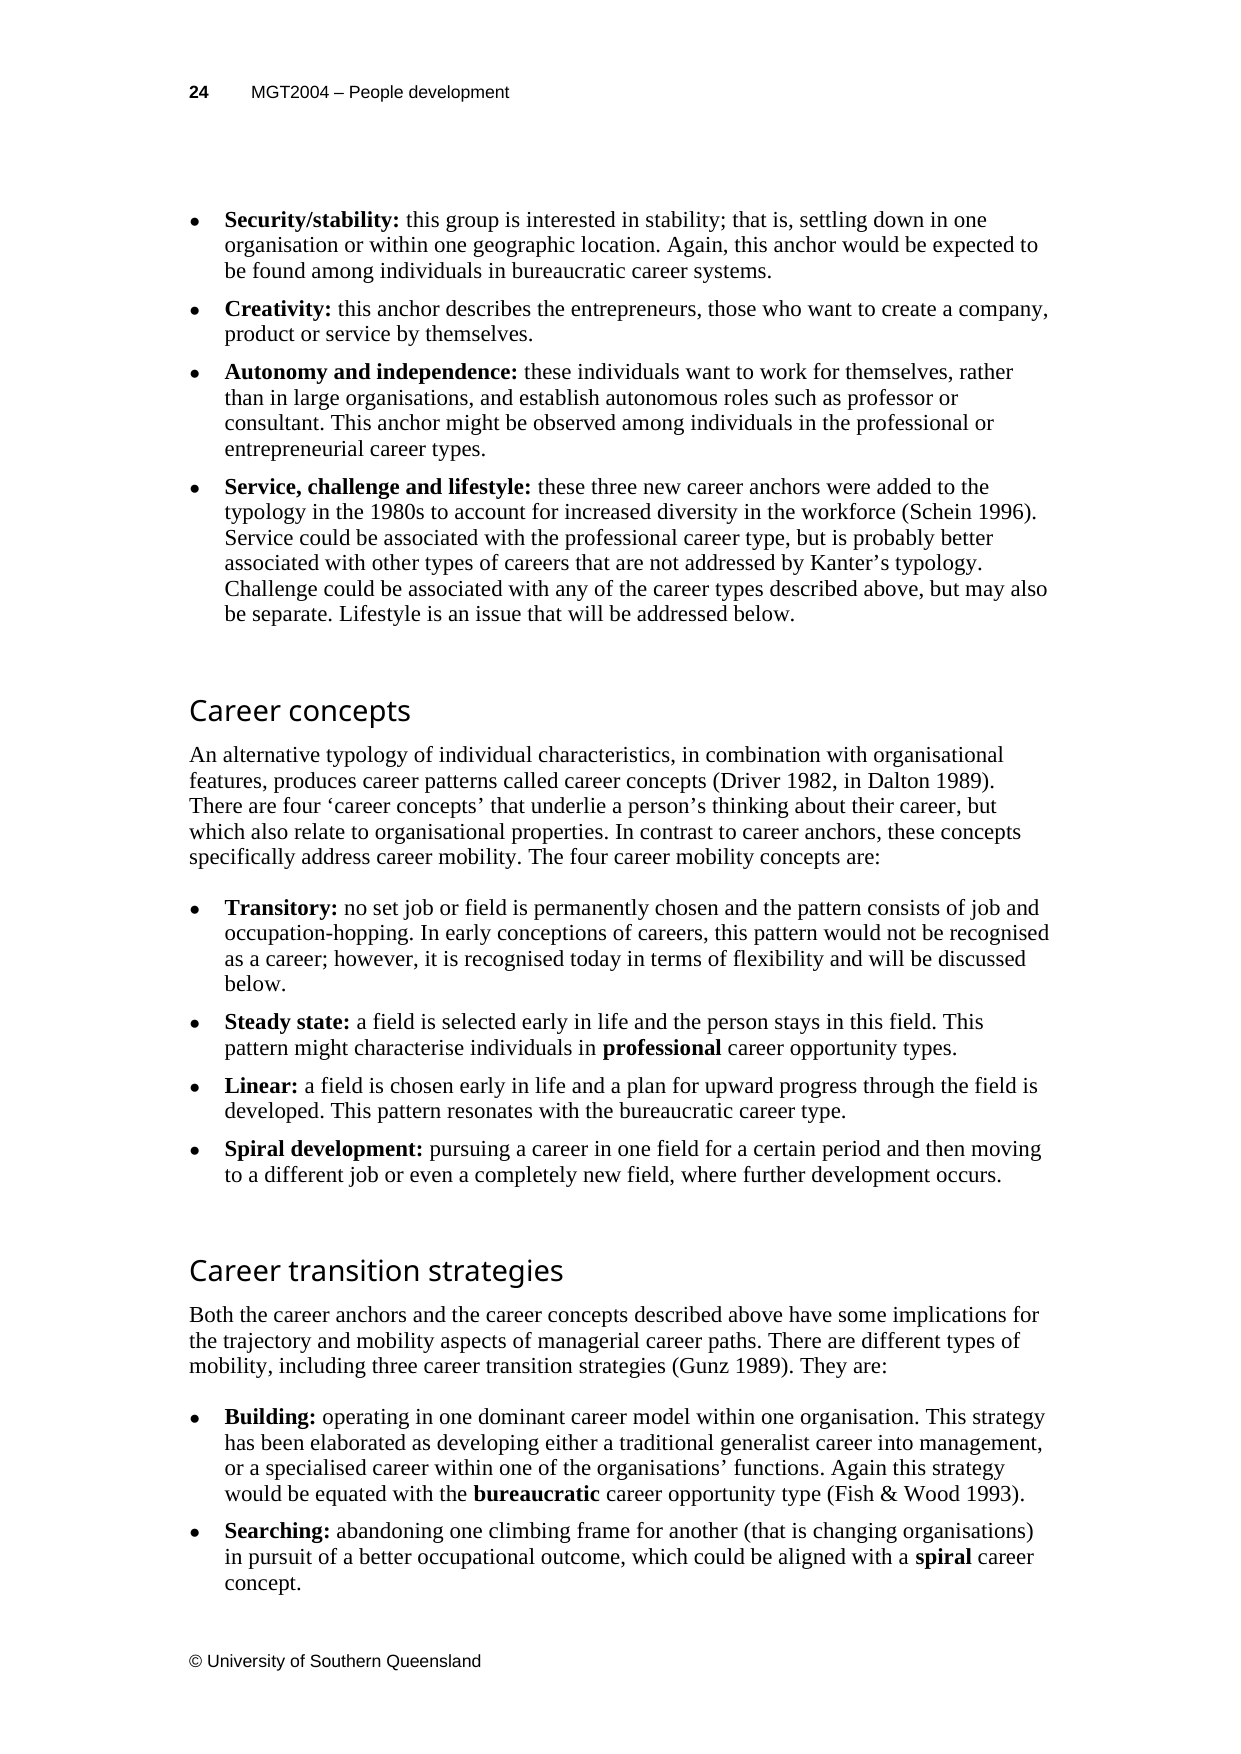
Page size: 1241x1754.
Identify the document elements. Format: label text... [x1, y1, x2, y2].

list Building: operating in one dominant career model within one organisation. This strategy has been elaborated as developing either a traditional generalist career into management, or a specialised career within one of the organisations’ functions. Again this strategy would be equated with the bureaucratic career opportunity type (Fish & Wood 1993). [189, 1404, 1051, 1506]
text An alternative typology of individual characteristics, in combination with organisational features, produces career patterns called career concepts (Driver 1982, in Dalton 1989). There are four ‘career concepts’ that underlie a person’s thinking about their career, but which also relate to organisational properties. In contrast to career anchors, these concepts specifically address career mobility. The four career mobility concepts are: [189, 742, 1051, 870]
list Security/stability: this group is interested in stability; that is, settling down in one organisation or within one geographic location. Again, this anchor would be expected to be found among individuals in bureaucratic career systems. [189, 207, 1051, 283]
list Creativity: this anchor describes the entrepreneurs, those who want to create a company, product or service by themselves. [189, 296, 1051, 347]
list Searching: abandoning one climbing frame for another (that is changing organisations) in pursuit of a better occupational outcome, which could be aligned with a spiral career concept. [189, 1518, 1051, 1595]
list Spiral development: pursuing a career in one field for a certain period and then moving to a different job or even a completely new field, where further development occurs. [189, 1136, 1051, 1213]
list Service, challenge and lifestyle: these three new career anchors were added to the typology in the 1980s to account for increased diversity in the workforce (Schein 1996). Service could be associated with the professional career type, but is probably better associated with other types of careers that are not addressed by Kanter’s typology. Challenge could be associated with any of the career types described above, but may also be separate. Lifestyle is an issue that will be addressed below. [189, 474, 1051, 652]
text Career transition strategies [189, 1250, 1051, 1290]
list Transitory: no set job or field is permanently chosen and the pattern consists of job and occupation-hopping. In early conceptions of careers, this pattern would not be recognised as a career; however, it is recognised today in terms of flexibility and will be discussed below. [189, 895, 1051, 997]
list Linear: a field is chosen early in life and a plan for upward progress through the field is developed. This pattern resonates with the bureaucratic career type. [189, 1073, 1051, 1124]
list Steady state: a field is selected early in life and the person stays in this field. This pattern might characterise individuals in professional career opportunity types. [189, 1009, 1051, 1060]
list Autonomy and independence: these individuals want to work for themselves, rather than in large organisations, and establish autonomous roles such as professor or consultant. This anchor might be observed among individuals in the professional or entrepreneurial career types. [189, 359, 1051, 461]
text Career concepts [189, 690, 1051, 729]
text Both the career anchors and the career concepts described above have some implications for the trajectory and mobility aspects of managerial career paths. There are different types of mobility, including three career transition strategies (Gunz 1989). They are: [189, 1302, 1051, 1379]
